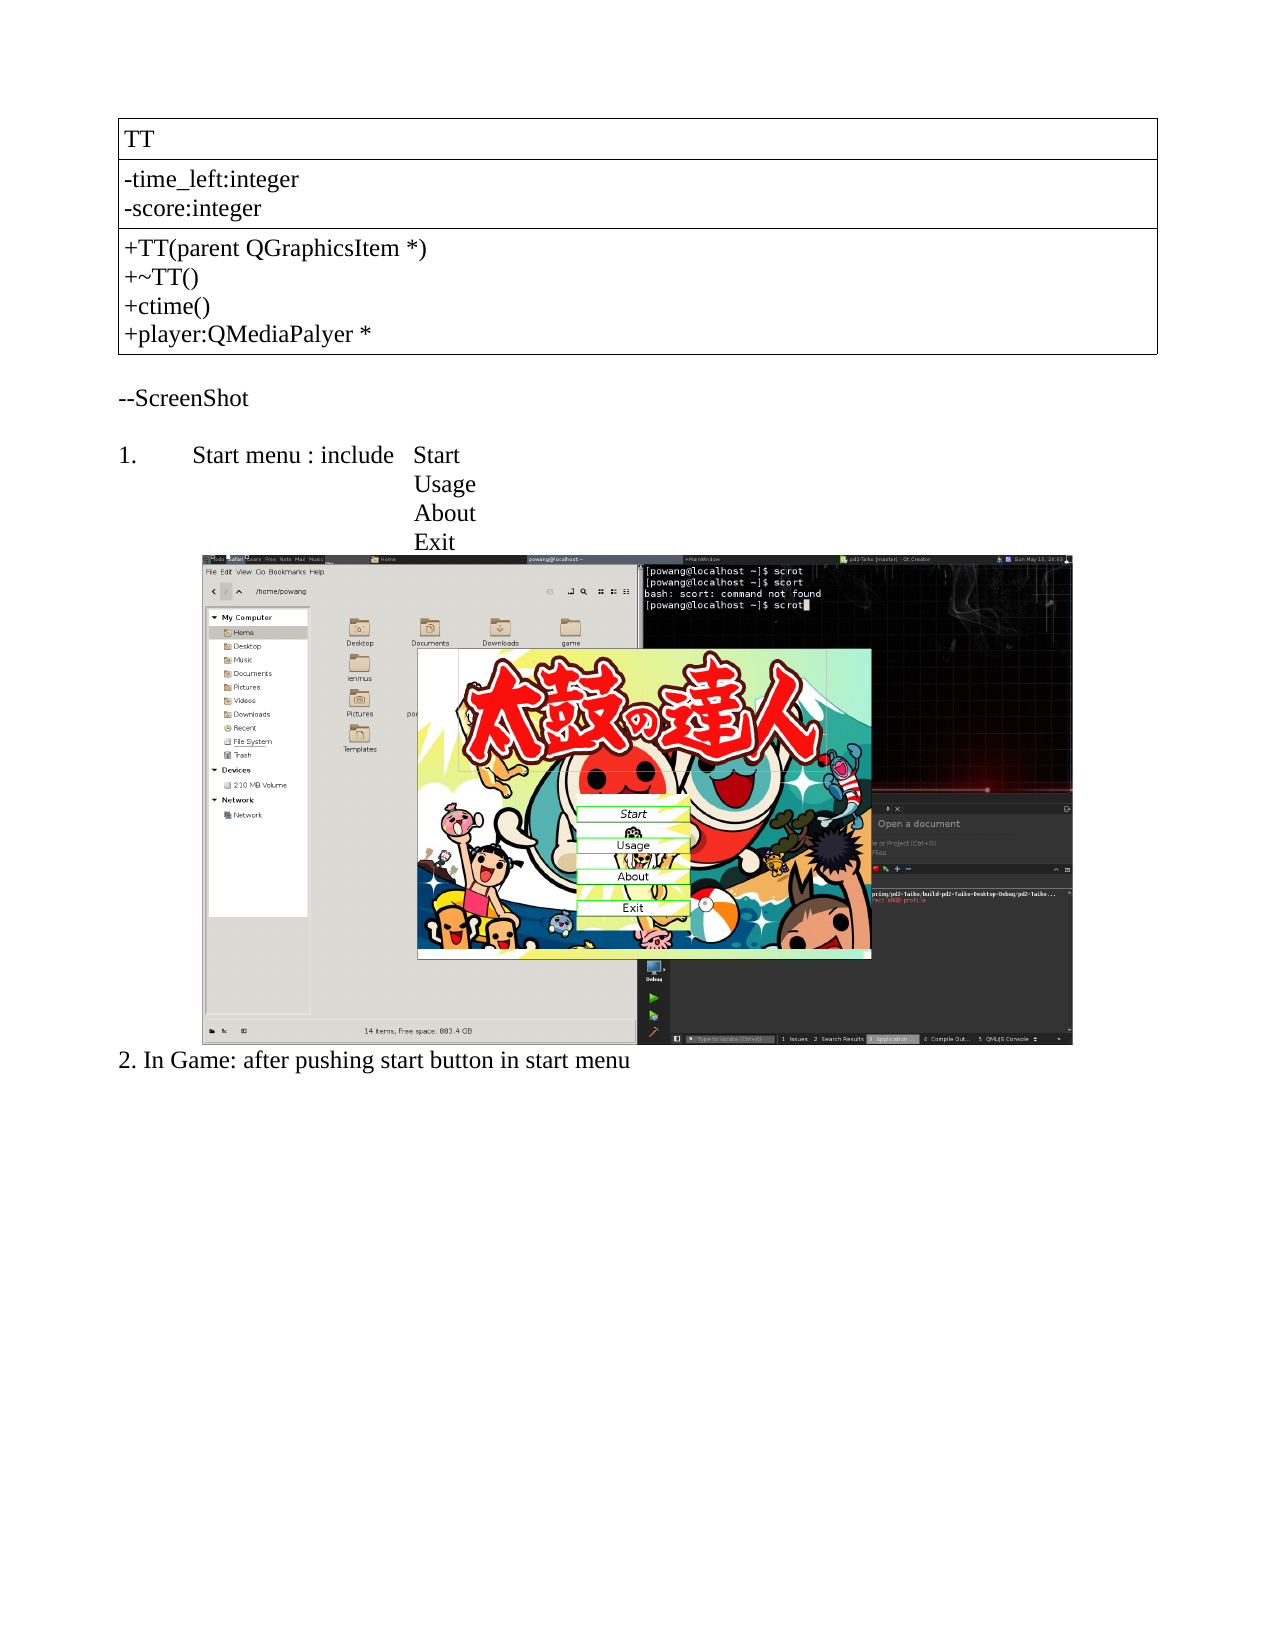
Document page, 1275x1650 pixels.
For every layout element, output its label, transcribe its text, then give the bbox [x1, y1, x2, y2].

picture [202, 555, 1073, 1045]
text Usage [118, 469, 1157, 498]
text Exit [118, 527, 1157, 555]
text 1. Start menu : include Start [118, 440, 1157, 469]
text About [118, 498, 1157, 527]
table_cell +TT(parent QGraphicsItem *) +~TT() +ctime() +player:QMediaPalyer * [119, 229, 1157, 354]
text --ScreenShot [118, 383, 1157, 412]
table_header TT [119, 119, 1157, 158]
text 2. In Game: after pushing start button in start menu [118, 1045, 1157, 1074]
table_cell -time_left:integer -score:integer [119, 160, 1157, 227]
